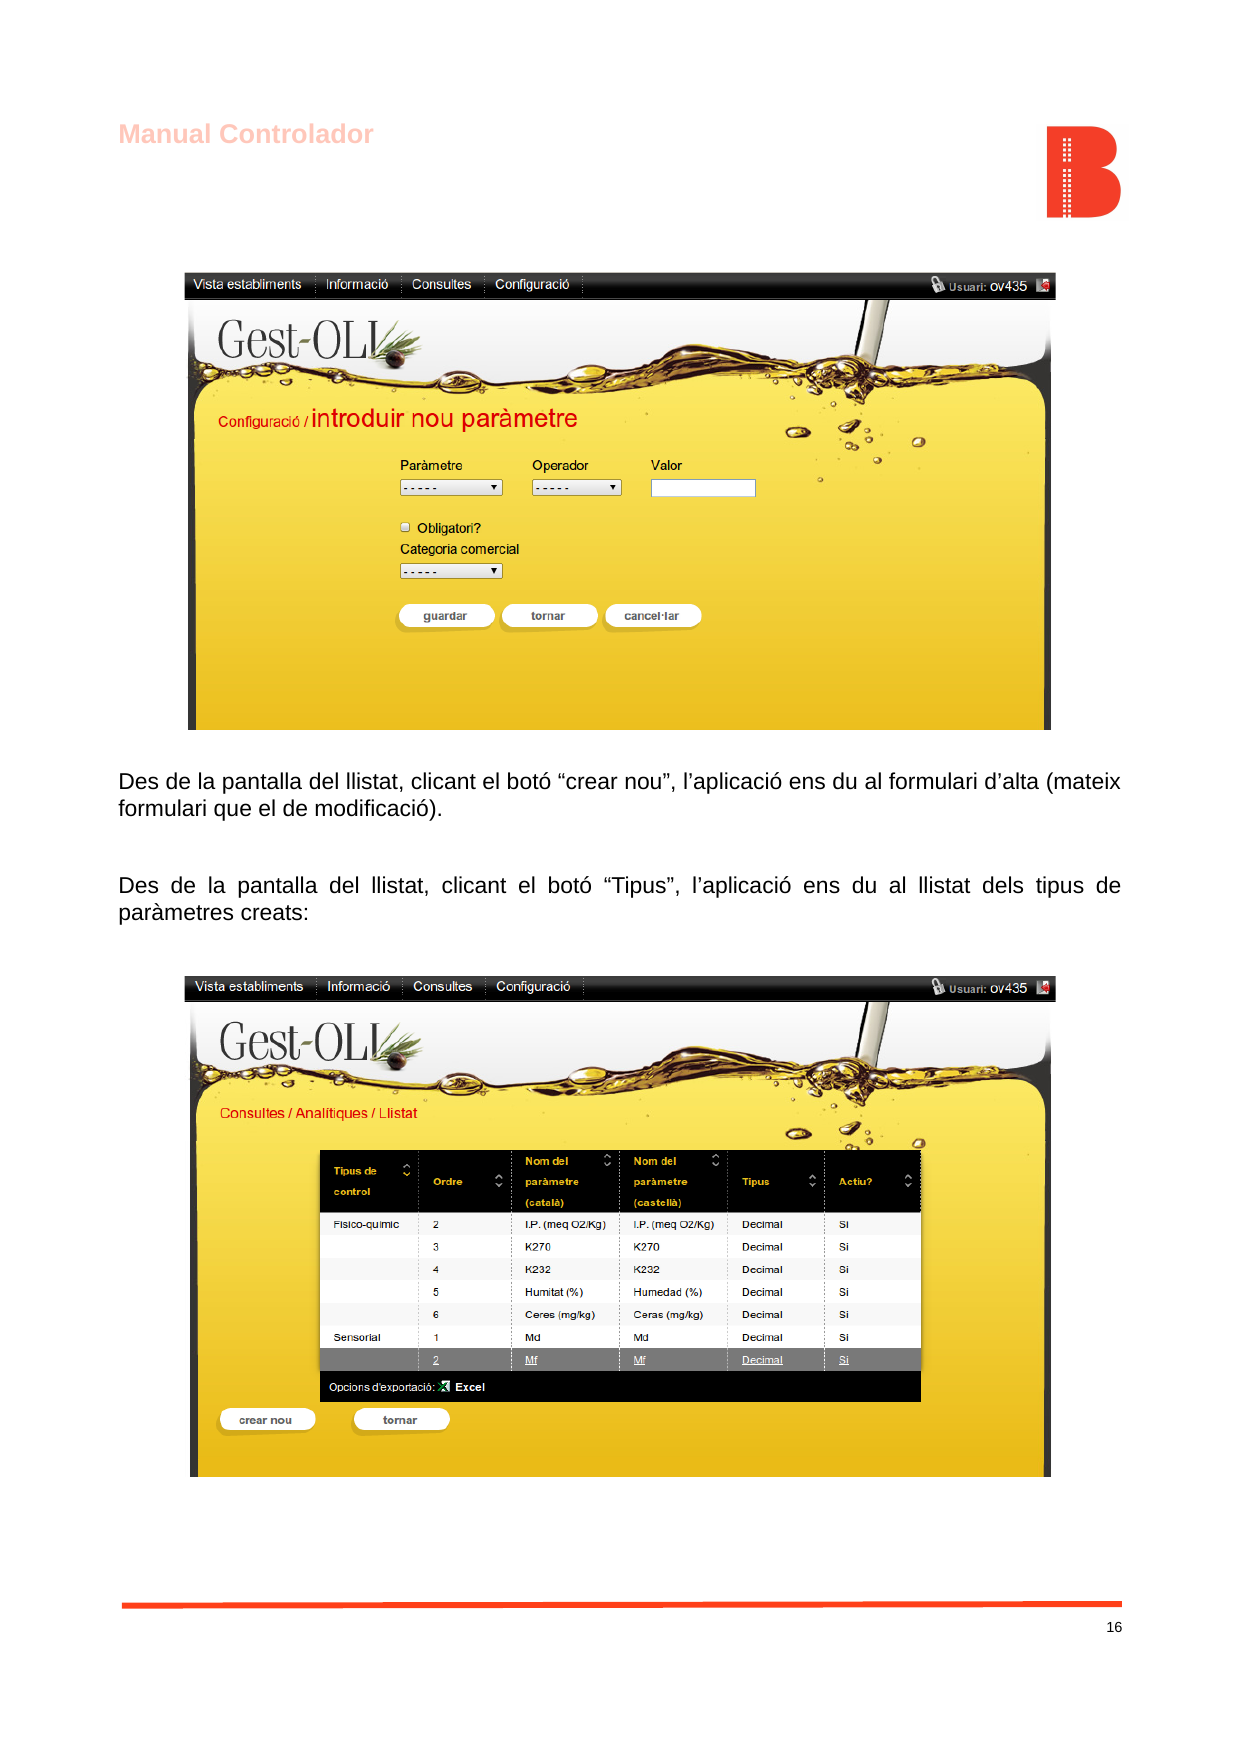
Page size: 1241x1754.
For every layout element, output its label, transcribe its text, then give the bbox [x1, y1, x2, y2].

text Des de la pantalla del llistat, clicant el botó “crear nou”, l’aplicació ens du al formulari d’alta (mateix formulari que el de modificació). [118, 768, 1122, 821]
text Des de la pantalla del llistat, clicant el botó “Tipus”, l’aplicació ens du al llistat dels tipus de paràmetres creats: [118, 872, 1122, 925]
picture [184, 976, 1056, 1477]
picture [184, 272, 1056, 730]
picture [1036, 124, 1130, 221]
